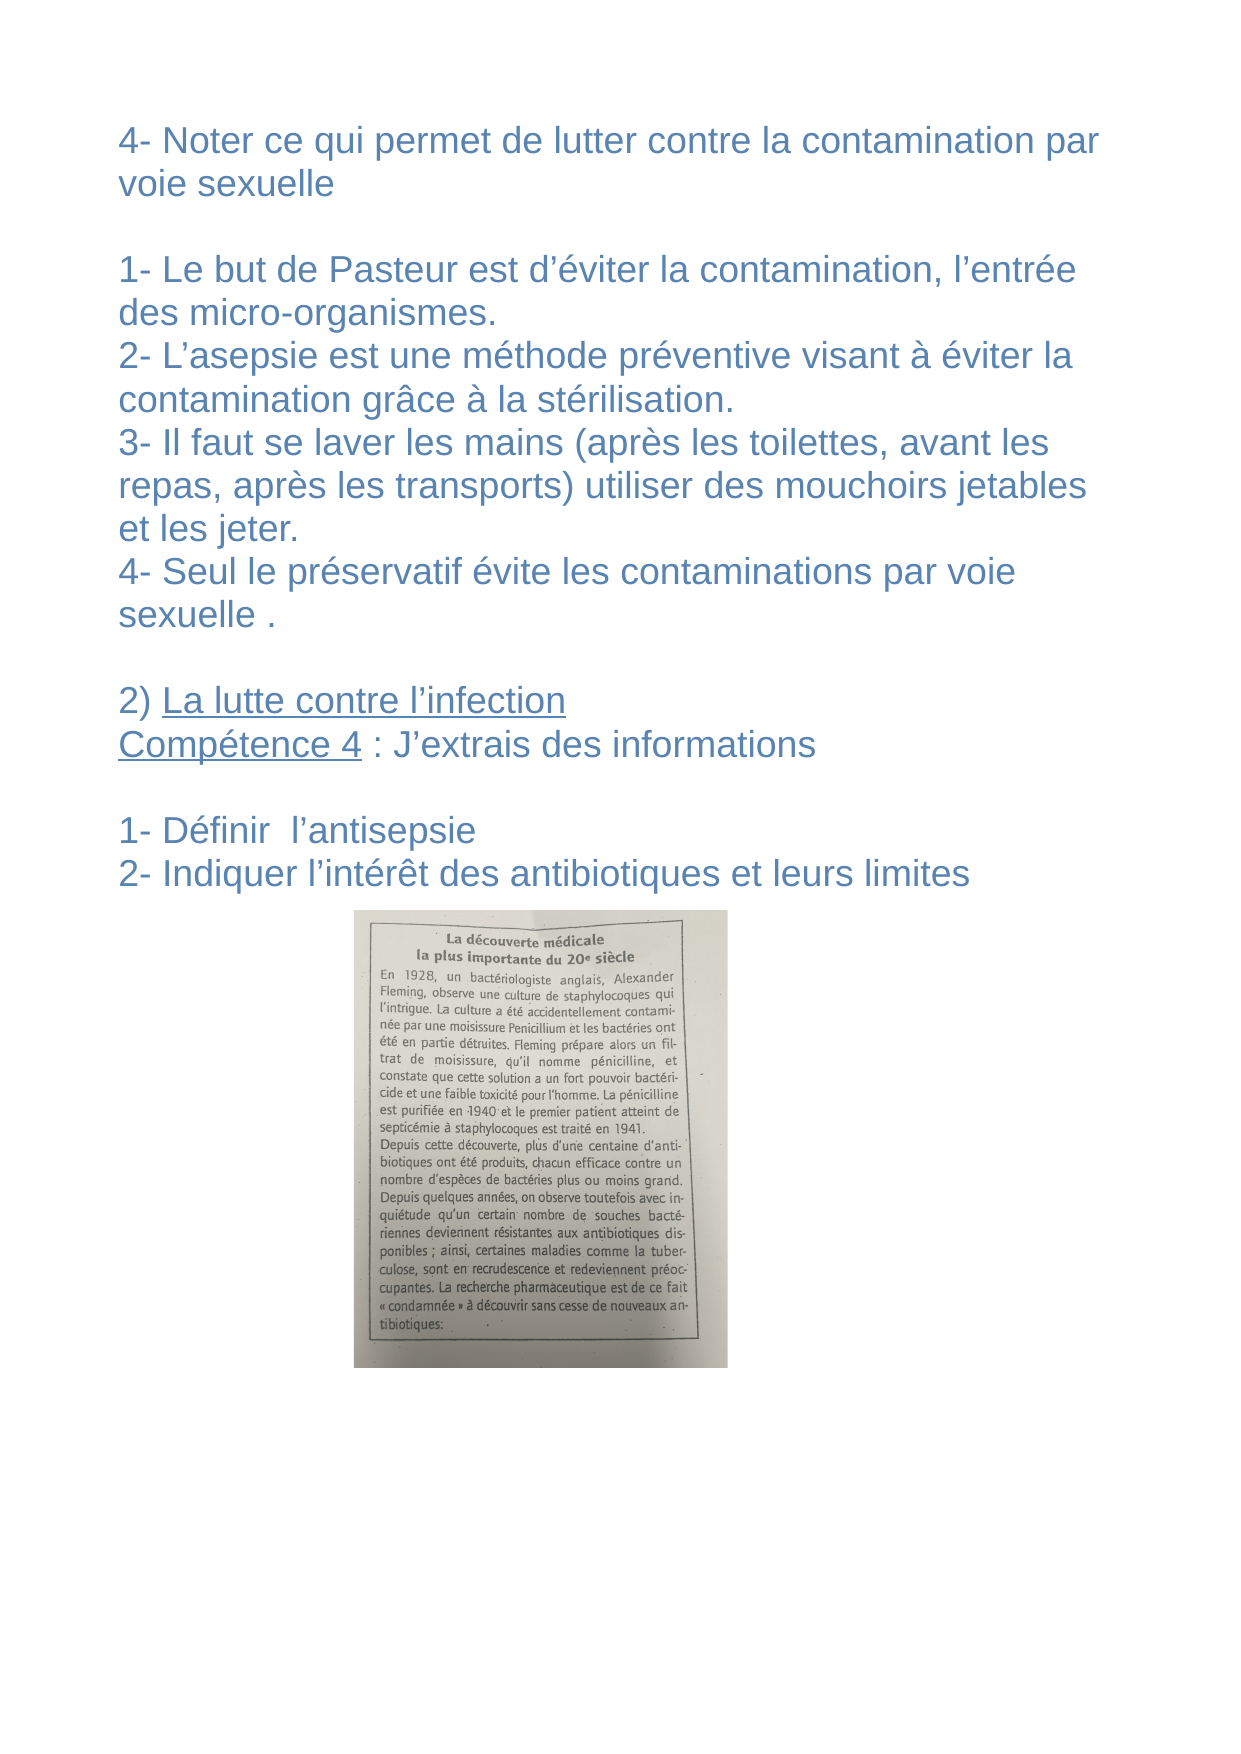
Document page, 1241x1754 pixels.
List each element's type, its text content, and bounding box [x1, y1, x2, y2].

text 2- L’asepsie est une méthode préventive visant à éviter la contamination grâce à la stérilisation. [118, 334, 1122, 420]
text 1- Le but de Pasteur est d’éviter la contamination, l’entrée des micro-organismes. [118, 247, 1122, 334]
text 2) La lutte contre l’infection [118, 679, 1122, 722]
text 1- Définir l’antisepsie [118, 808, 1122, 851]
text Compétence 4 : J’extrais des informations [118, 722, 1122, 765]
text 4- Seul le préservatif évite les contaminations par voie sexuelle . [118, 549, 1122, 636]
picture [477, 910, 728, 1204]
text 2- Indiquer l’intérêt des antibiotiques et leurs limites [118, 851, 1122, 894]
text 4- Noter ce qui permet de lutter contre la contamination par voie sexuelle [118, 118, 1122, 204]
text 3- Il faut se laver les mains (après les toilettes, avant les repas, après les transports) utiliser des mouchoirs jetables et les jeter. [118, 420, 1122, 549]
